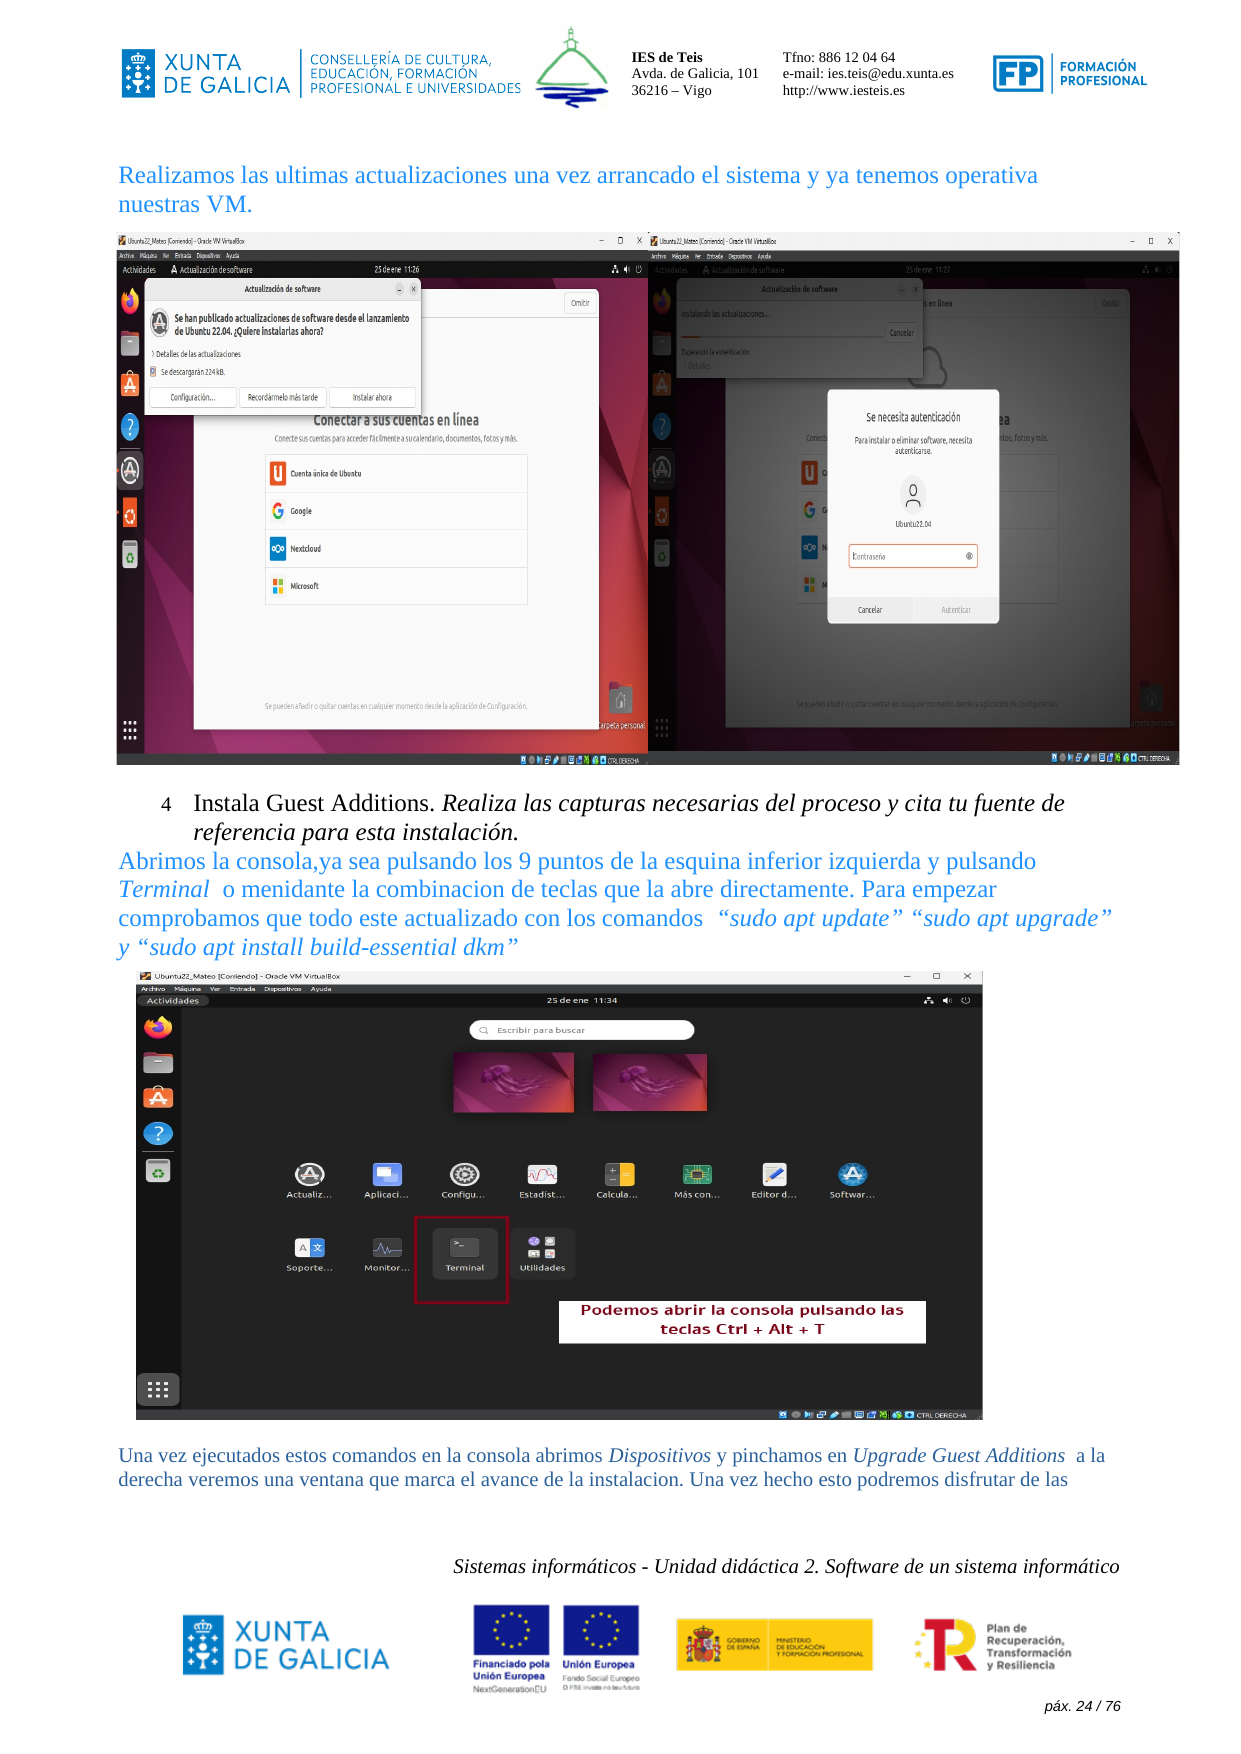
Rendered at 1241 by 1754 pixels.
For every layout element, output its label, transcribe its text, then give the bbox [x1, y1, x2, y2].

text Realizamos las ultimas actualizaciones una vez arrancado el sistema y ya tenemos operativa nuestras VM. [118, 160, 1122, 218]
picture [182, 1593, 1085, 1700]
picture [989, 50, 1153, 97]
picture [136, 971, 983, 1420]
list Instala Guest Additions. Realiza las capturas necesarias del proceso y cita tu fuente de referencia para esta instalación. [156, 788, 1122, 846]
text Abrimos la consola,ya sea pulsando los 9 puntos de la esquina inferior izquierda y pulsando Terminal o menidante la combinacion de teclas que la abre directamente. Para empezar comprobamos que todo este actualizado con los comandos “sudo apt update” “sudo apt upgrade” y “sudo apt install build-essential dkm” [118, 846, 1122, 961]
picture [121, 49, 521, 98]
picture [534, 25, 611, 110]
text Una vez ejecutados estos comandos en la consola abrimos Dispositivos y pinchamos en Upgrade Guest Additions a la derecha veremos una ventana que marca el avance de la instalacion. Una vez hecho esto podremos disfrutar de las [118, 1443, 1122, 1491]
picture [116, 232, 1180, 765]
